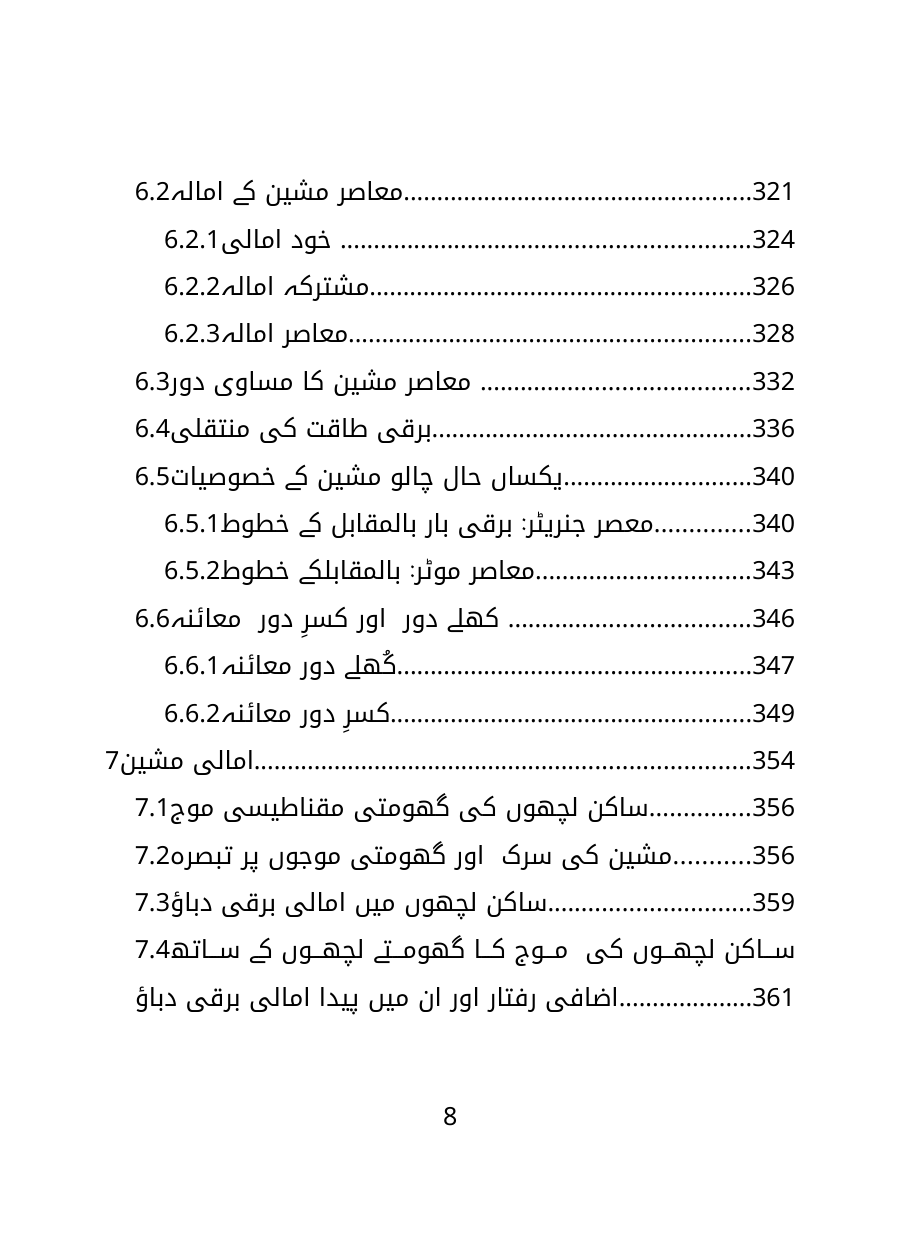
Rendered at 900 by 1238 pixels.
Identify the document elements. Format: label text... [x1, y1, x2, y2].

text 7.1ساکن لچھوں کی گھومتی مقناطیسی موج 356 [134, 785, 795, 832]
text 7.4ساکن لچھوں کی موج کا گھومتے لچھوں کے ساتھ اضافی رفتار اور ان میں پیدا امالی برقی دباؤ 361 [134, 927, 795, 1022]
text 6.2.1خود امالی 324 [164, 216, 795, 263]
text 6.4برقی طاقت کی منتقلی 336 [134, 406, 795, 453]
text 6.6.1کُھلے دور معائنہ 347 [164, 642, 795, 690]
text 6.2.2مشترکہ امالہ 326 [164, 263, 795, 311]
text 6.3معاصر مشین کا مساوی دور 332 [134, 358, 795, 406]
text 6.5یکساں حال چالو مشین کے خصوصیات 340 [134, 453, 795, 500]
text 7امالی مشین 354 [105, 737, 795, 785]
text 6.2معاصر مشین کے امالہ 321 [134, 168, 795, 216]
text 7.2مشین کی سرک اور گھومتی موجوں پر تبصرہ 356 [134, 832, 795, 879]
text 6.6.2کسرِ دور معائنہ 349 [164, 690, 795, 737]
text 6.6کھلے دور اور کسرِ دور معائنہ 346 [134, 595, 795, 642]
text 6.5.2معاصر موٹر: بالمقابلکے خطوط 343 [164, 548, 795, 595]
text 6.5.1معصر جنریٹر: برقی بار بالمقابل کے خطوط 340 [164, 500, 795, 548]
text 6.2.3معاصر امالہ 328 [164, 311, 795, 358]
text 7.3ساکن لچھوں میں امالی برقی دباؤ 359 [134, 879, 795, 927]
